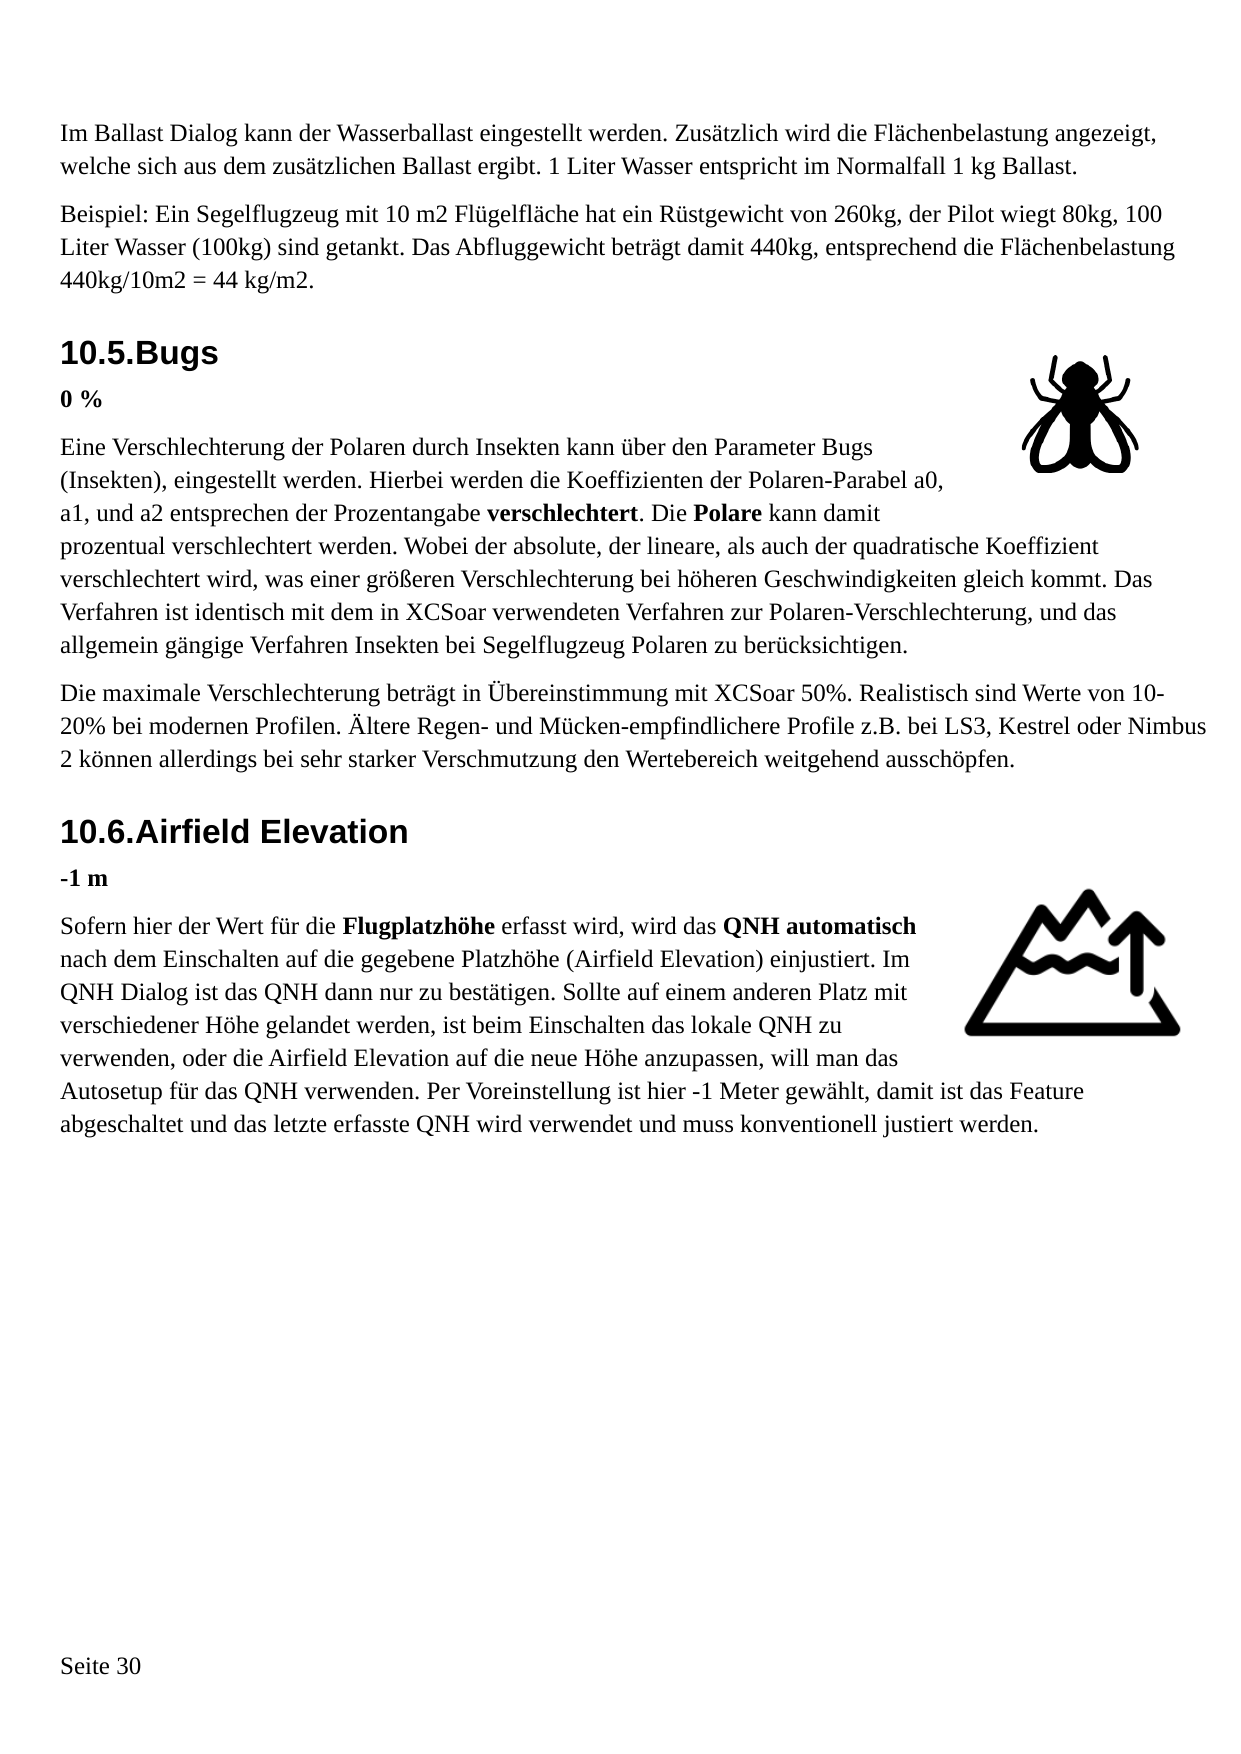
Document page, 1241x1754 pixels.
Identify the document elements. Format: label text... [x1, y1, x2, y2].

text Die maximale Verschlechterung beträgt in Übereinstimmung mit XCSoar 50%. Realistisch sind Werte von 10-20% bei modernen Profilen. Ältere Regen- und Mücken-empfindlichere Profile z.B. bei LS3, Kestrel oder Nimbus 2 können allerdings bei sehr starker Verschmutzung den Wertebereich weitgehend ausschöpfen. [60, 678, 1207, 772]
text Im Ballast Dialog kann der Wasserballast eingestellt werden. Zusätzlich wird die Flächenbelastung angezeigt, welche sich aus dem zusätzlichen Ballast ergibt. 1 Liter Wasser entspricht im Normalfall 1 kg Ballast. [60, 118, 1207, 180]
text Eine Verschlechterung der Polaren durch Insekten kann über den Parameter Bugs (Insekten), eingestellt werden. Hierbei werden die Koeffizienten der Polaren-Parabel a0, a1, und a2 entsprechen der Prozentangabe verschlechtert. Die Polare kann damit prozentual verschlechtert werden. Wobei der absolute, der lineare, als auch der quadratische Koeffizient verschlechtert wird, was einer größeren Verschlechterung bei höheren Geschwindigkeiten gleich kommt. Das Verfahren ist identisch mit dem in XCSoar verwendeten Verfahren zur Polaren-Verschlechterung, und das allgemein gängige Verfahren Insekten bei Segelflugzeug Polaren zu berücksichtigen. [60, 432, 1207, 659]
text -1 m [60, 863, 959, 892]
text Sofern hier der Wert für die Flugplatzhöhe erfasst wird, wird das QNH automatisch nach dem Einschalten auf die gegebene Platzhöhe (Airfield Elevation) einjustiert. Im QNH Dialog ist das QNH dann nur zu bestätigen. Sollte auf einem anderen Platz mit verschiedener Höhe gelandet werden, ist beim Einschalten das lokale QNH zu verwenden, oder die Airfield Elevation auf die neue Höhe anzupassen, will man das Autosetup für das QNH verwenden. Per Voreinstellung ist hier -1 Meter gewählt, damit ist das Feature abgeschaltet und das letzte erfasste QNH wird verwendet und muss konventionell justiert werden. [60, 911, 1207, 1138]
text 0 % [60, 384, 1021, 413]
subtitle Bugs [60, 333, 1207, 372]
text Beispiel: Ein Segelflugzeug mit 10 m2 Flügelfläche hat ein Rüstgewicht von 260kg, der Pilot wiegt 80kg, 100 Liter Wasser (100kg) sind getankt. Das Abfluggewicht beträgt damit 440kg, entsprechend die Flächenbelastung 440kg/10m2 = 44 kg/m2. [60, 199, 1207, 293]
picture [1021, 355, 1139, 473]
subtitle Airfield Elevation [60, 812, 1207, 851]
text [1139, 384, 1207, 413]
text [1186, 863, 1207, 892]
picture [959, 849, 1186, 1076]
